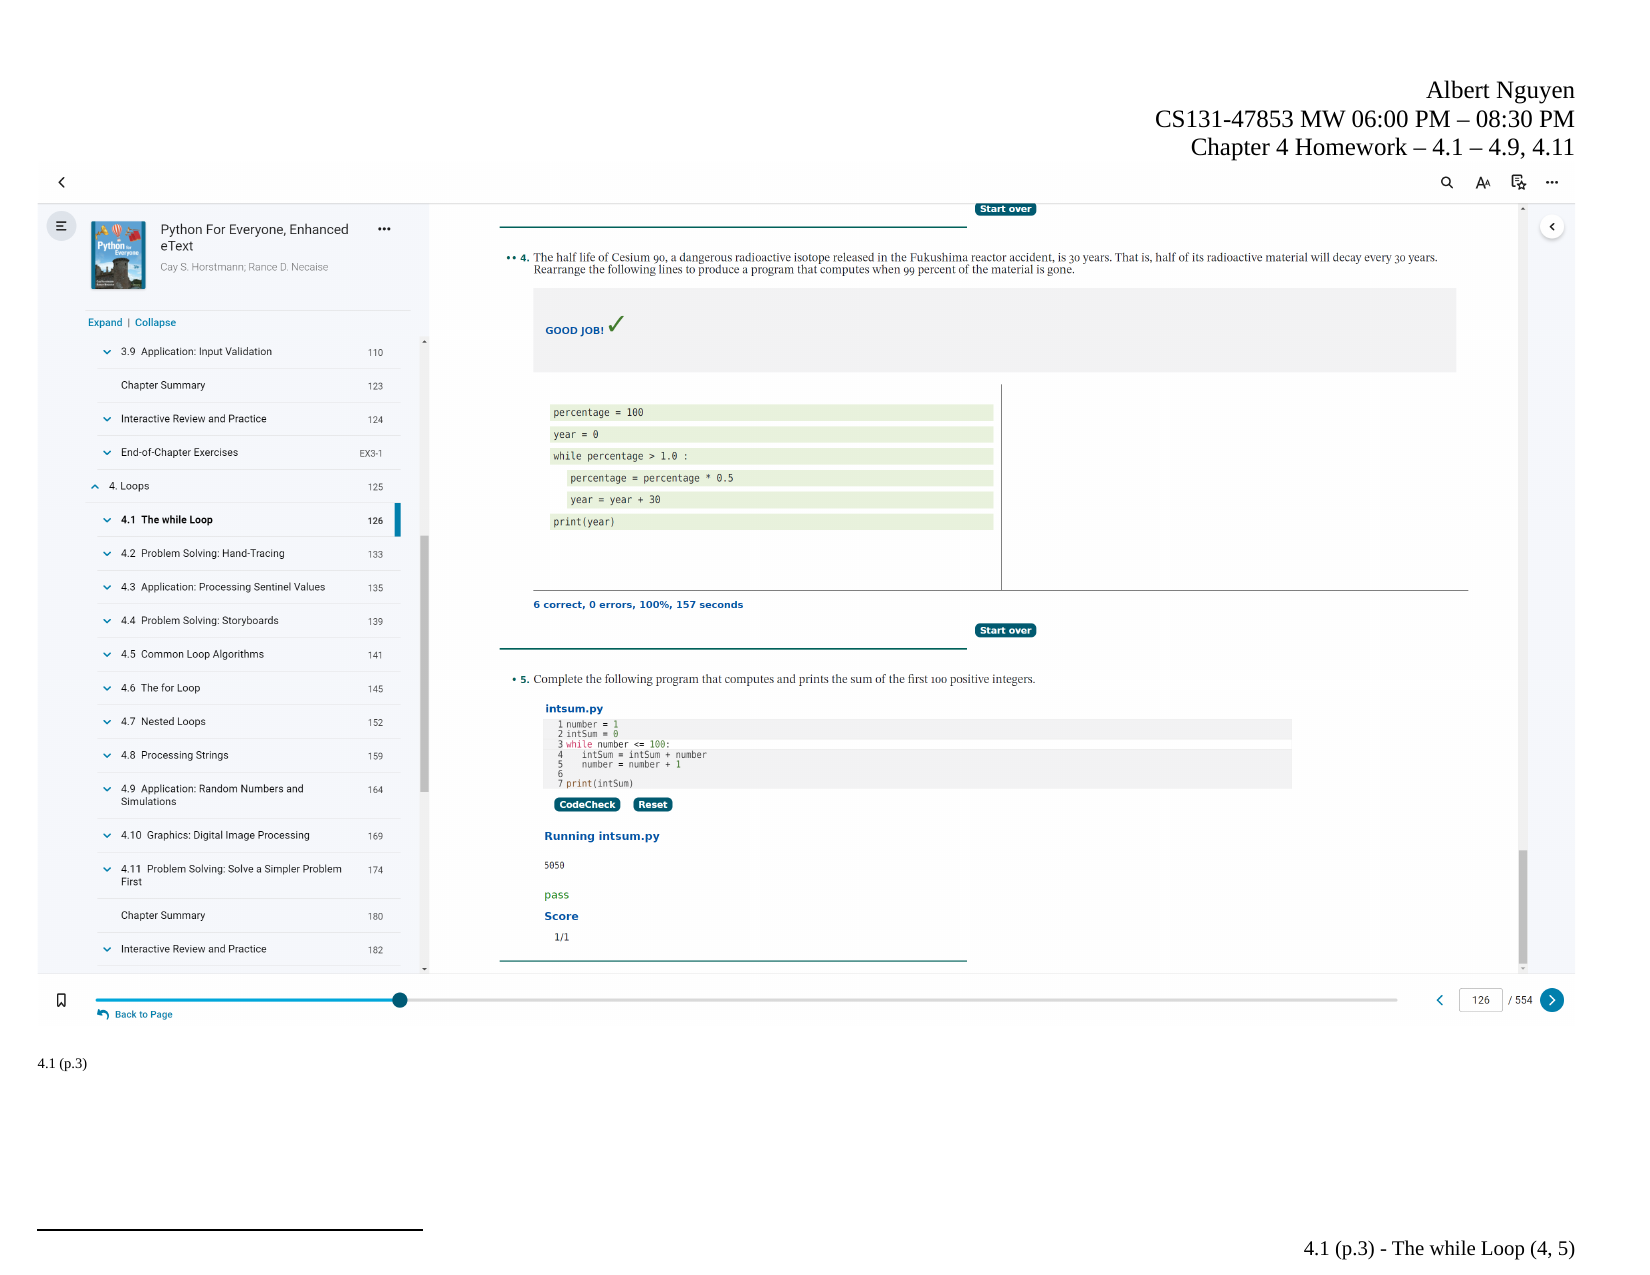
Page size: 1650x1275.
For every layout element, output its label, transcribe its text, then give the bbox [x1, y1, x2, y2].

picture [37, 161, 1575, 1026]
text - The while Loop (4, 5) [37, 1236, 1575, 1260]
